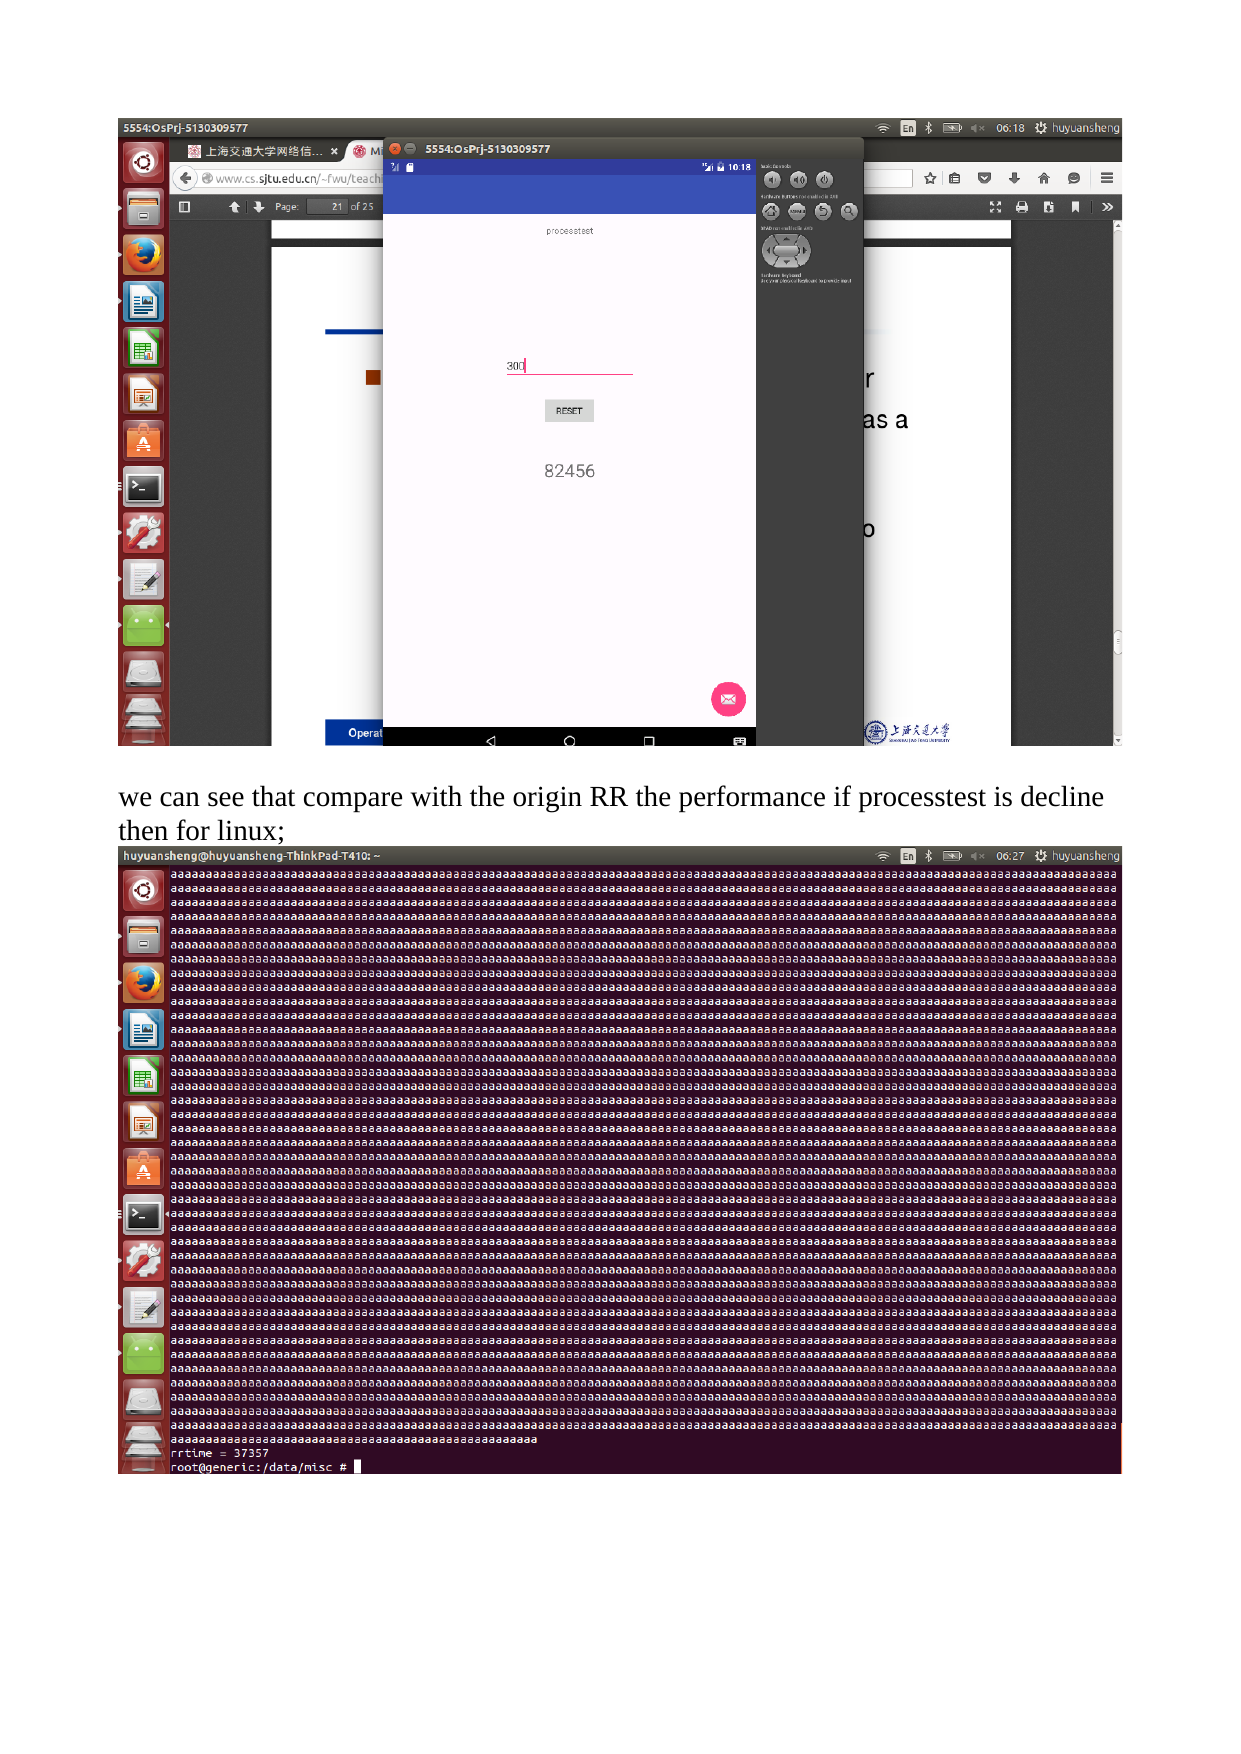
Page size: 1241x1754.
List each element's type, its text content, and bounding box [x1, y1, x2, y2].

picture [118, 846, 1123, 1474]
text we can see that compare with the origin RR the performance if processtest is decline [118, 779, 1122, 813]
text then for linux; [118, 813, 1122, 846]
picture [118, 118, 1123, 746]
